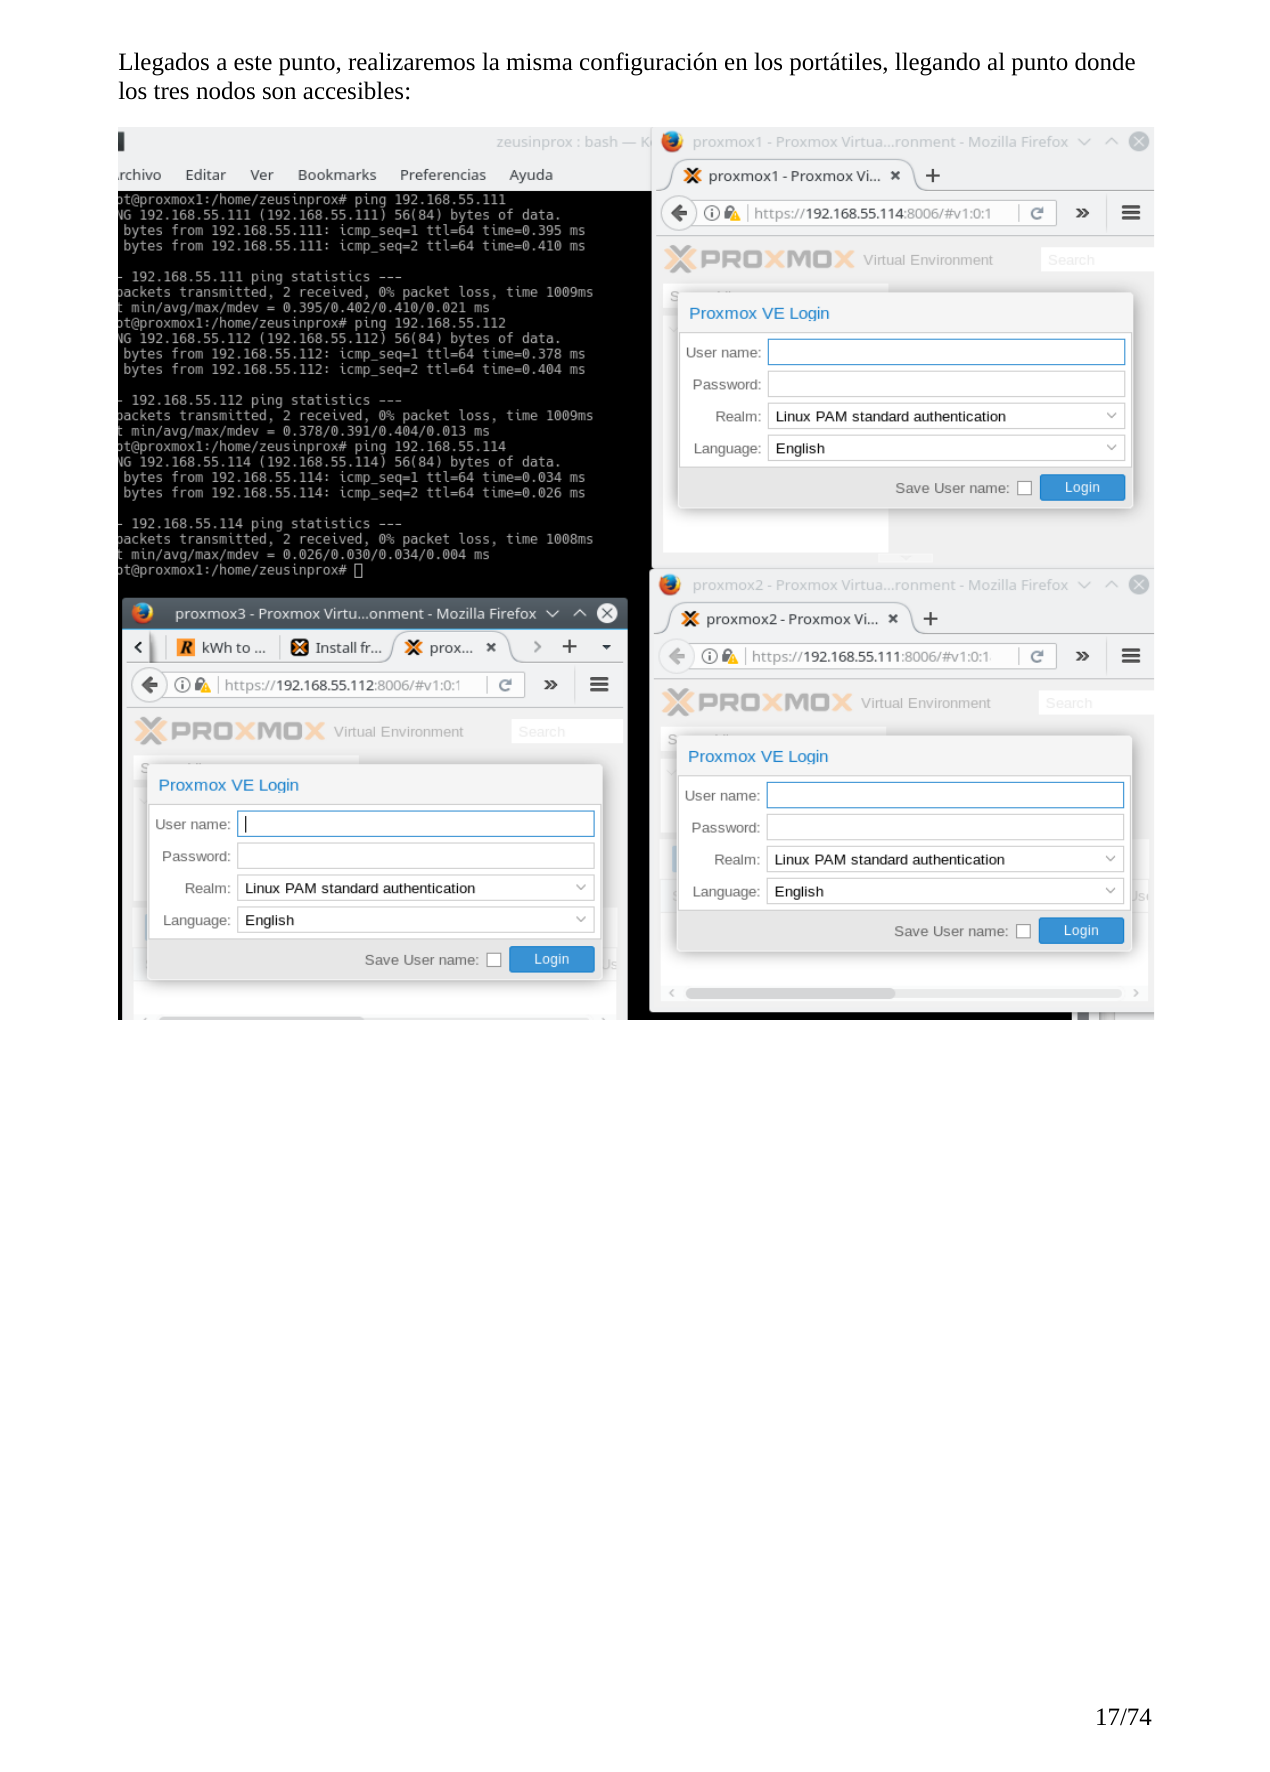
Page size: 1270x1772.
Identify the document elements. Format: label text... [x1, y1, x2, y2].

text Llegados a este punto, realizaremos la misma configuración en los portátiles, llegando al punto donde los tres nodos son accesibles: [118, 47, 1152, 105]
picture [118, 127, 1155, 1020]
